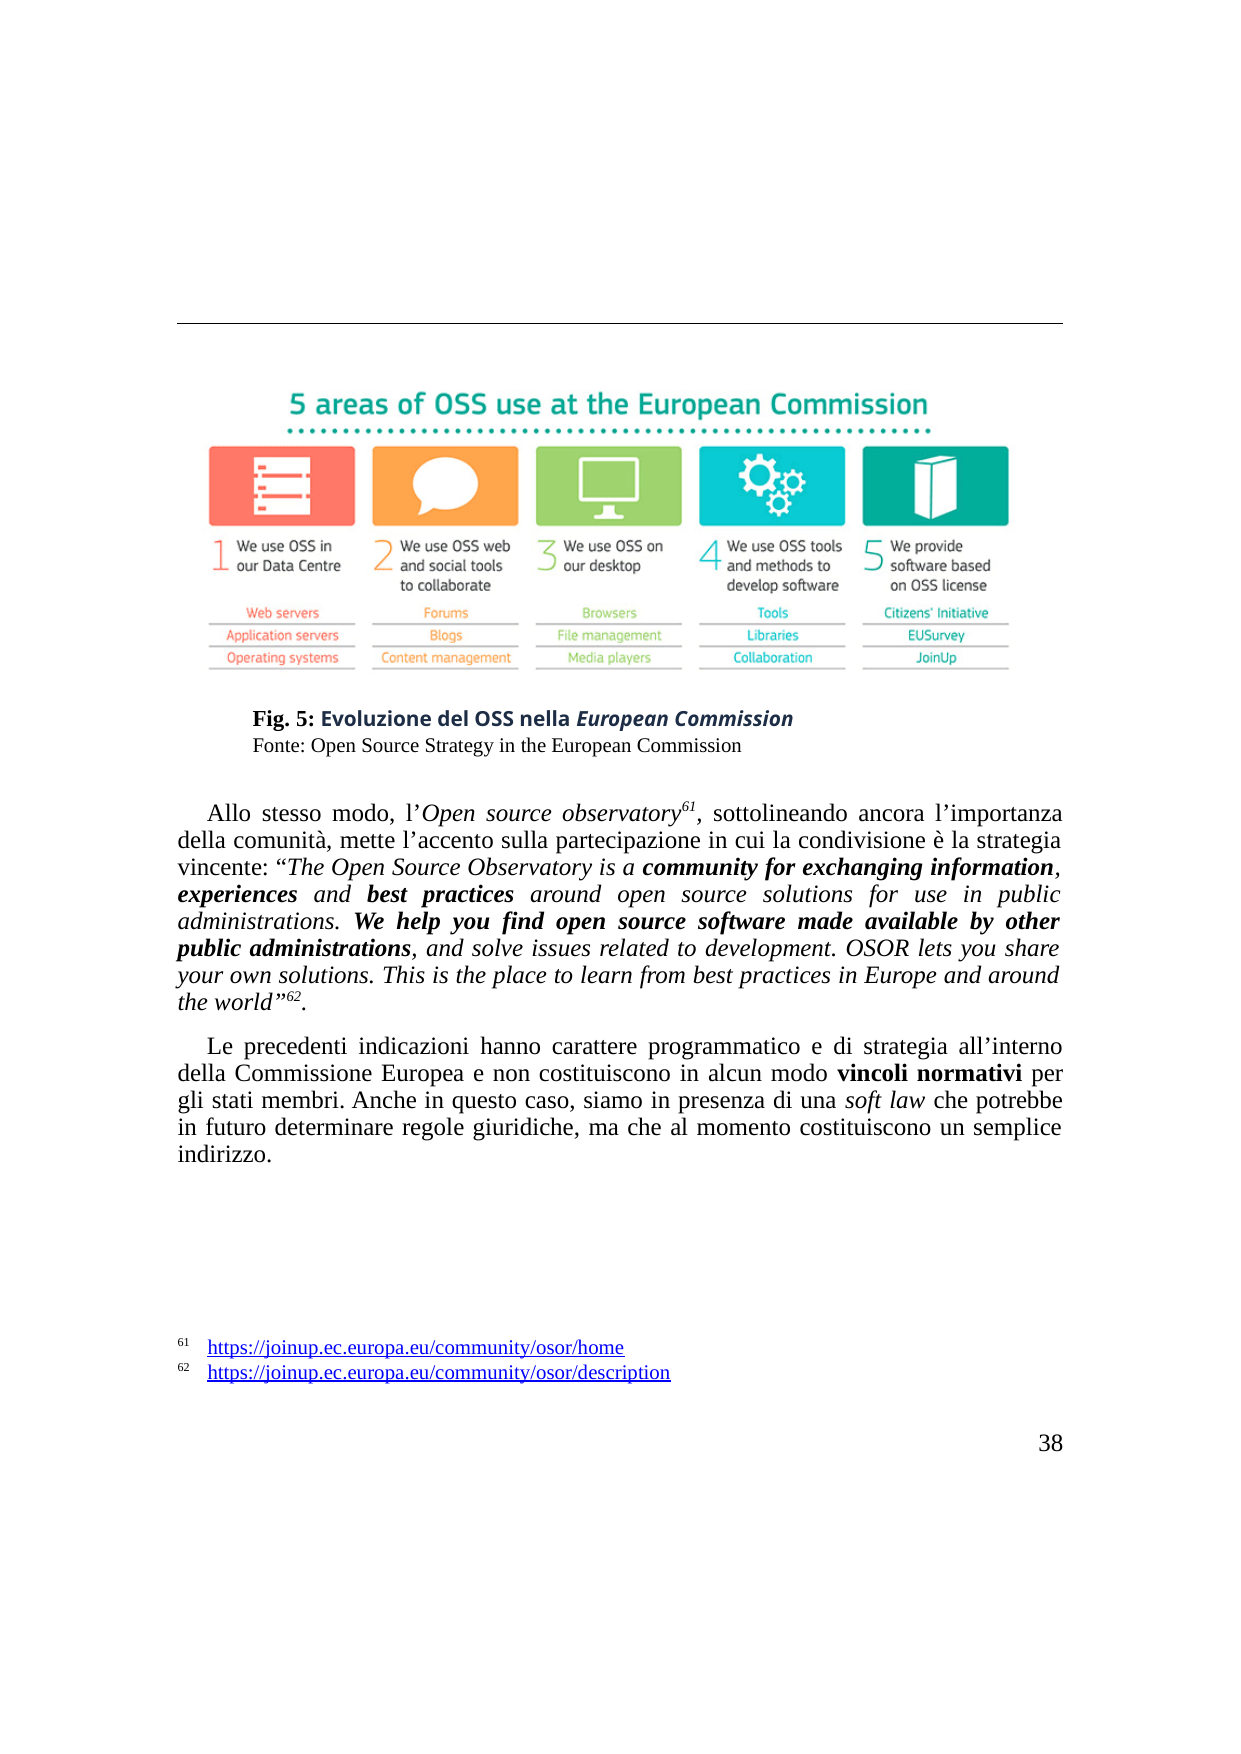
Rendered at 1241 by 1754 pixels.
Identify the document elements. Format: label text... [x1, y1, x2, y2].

text Fig. 5: Evoluzione del OSS nella European Commission [252, 353, 1063, 732]
text Le precedenti indicazioni hanno carattere programmatico e di strategia all’interno della Commissione Europea e non costituiscono in alcun modo vincoli normativi per gli stati membri. Anche in questo caso, siamo in presenza di una soft law che potrebbe in futuro determinare regole giuridiche, ma che al momento costituiscono un semplice indirizzo. [177, 1033, 1063, 1168]
text https://joinup.ec.europa.eu/community/osor/description [177, 1361, 1063, 1384]
text Fonte: Open Source Strategy in the European Commission [252, 734, 1063, 757]
text https://joinup.ec.europa.eu/community/osor/home [177, 1336, 1063, 1359]
text Allo stesso modo, l’Open source observatory, sottolineando ancora l’importanza della comunità, mette l’accento sulla partecipazione in cui la condivisione è la strategia vincente: “The Open Source Observatory is a community for exchanging information, experiences and best practices around open source solutions for use in public administrations. We help you find open source software made available by other public administrations, and solve issues related to development. OSOR lets you share your own solutions. This is the place to learn from best practices in Europe and around the world”. [177, 799, 1063, 1016]
picture [176, 352, 1028, 703]
